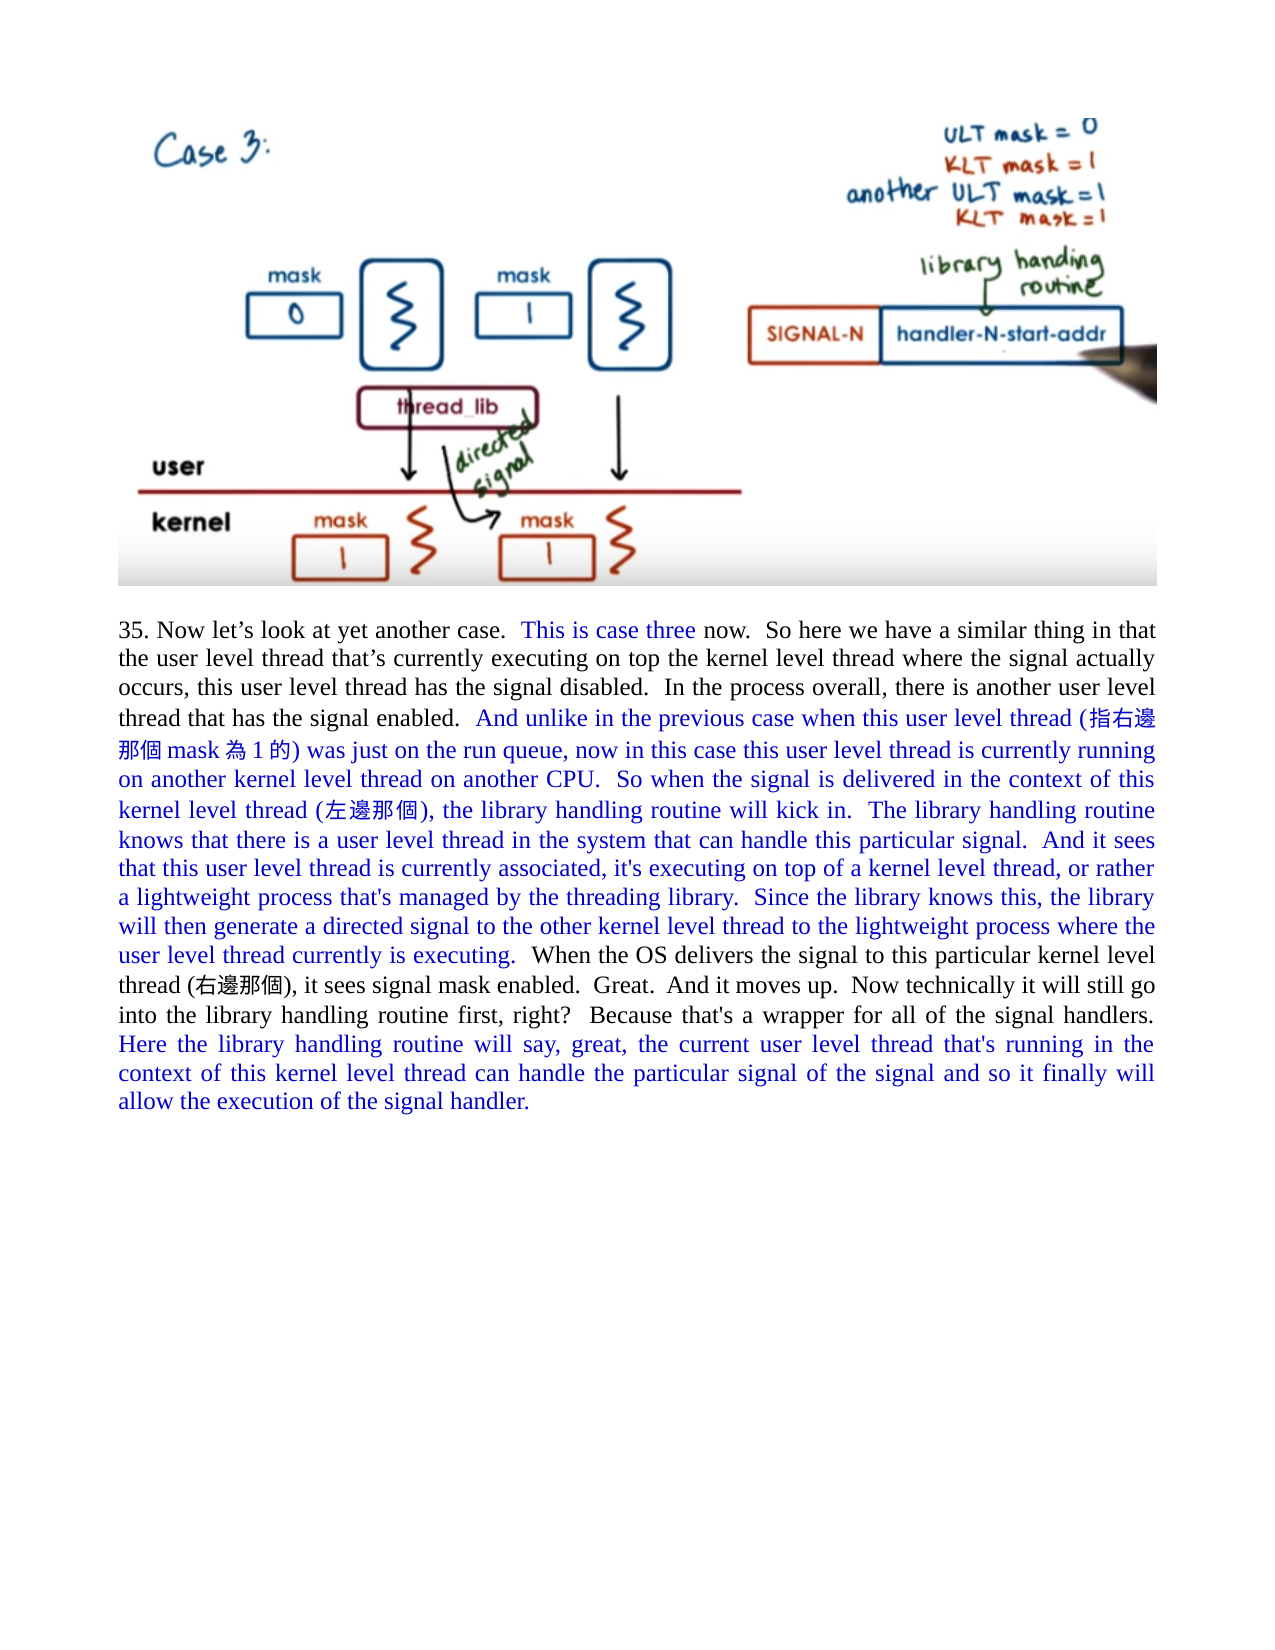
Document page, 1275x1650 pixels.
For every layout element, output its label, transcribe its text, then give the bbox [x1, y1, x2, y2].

text 35. Now let’s look at yet another case. This is case three now. So here we have a similar thing in that the user level thread that’s currently executing on top the kernel level thread where the signal actually occurs, this user level thread has the signal disabled. In the process overall, there is another user level thread that has the signal enabled. And unlike in the previous case when this user level thread (指右邊那個mask為1的) was just on the run queue, now in this case this user level thread is currently running on another kernel level thread on another CPU. So when the signal is delivered in the context of this kernel level thread (左邊那個), the library handling routine will kick in. The library handling routine knows that there is a user level thread in the system that can handle this particular signal. And it sees that this user level thread is currently associated, it's executing on top of a kernel level thread, or rather a lightweight process that's managed by the threading library. Since the library knows this, the library will then generate a directed signal to the other kernel level thread to the lightweight process where the user level thread currently is executing. When the OS delivers the signal to this particular kernel level thread (右邊那個), it sees signal mask enabled. Great. And it moves up. Now technically it will still go into the library handling routine first, right? Because that's a wrapper for all of the signal handlers. Here the library handling routine will say, great, the current user level thread that's running in the context of this kernel level thread can handle the particular signal of the signal and so it finally will allow the execution of the signal handler. [118, 615, 1157, 1115]
picture [118, 118, 1157, 586]
